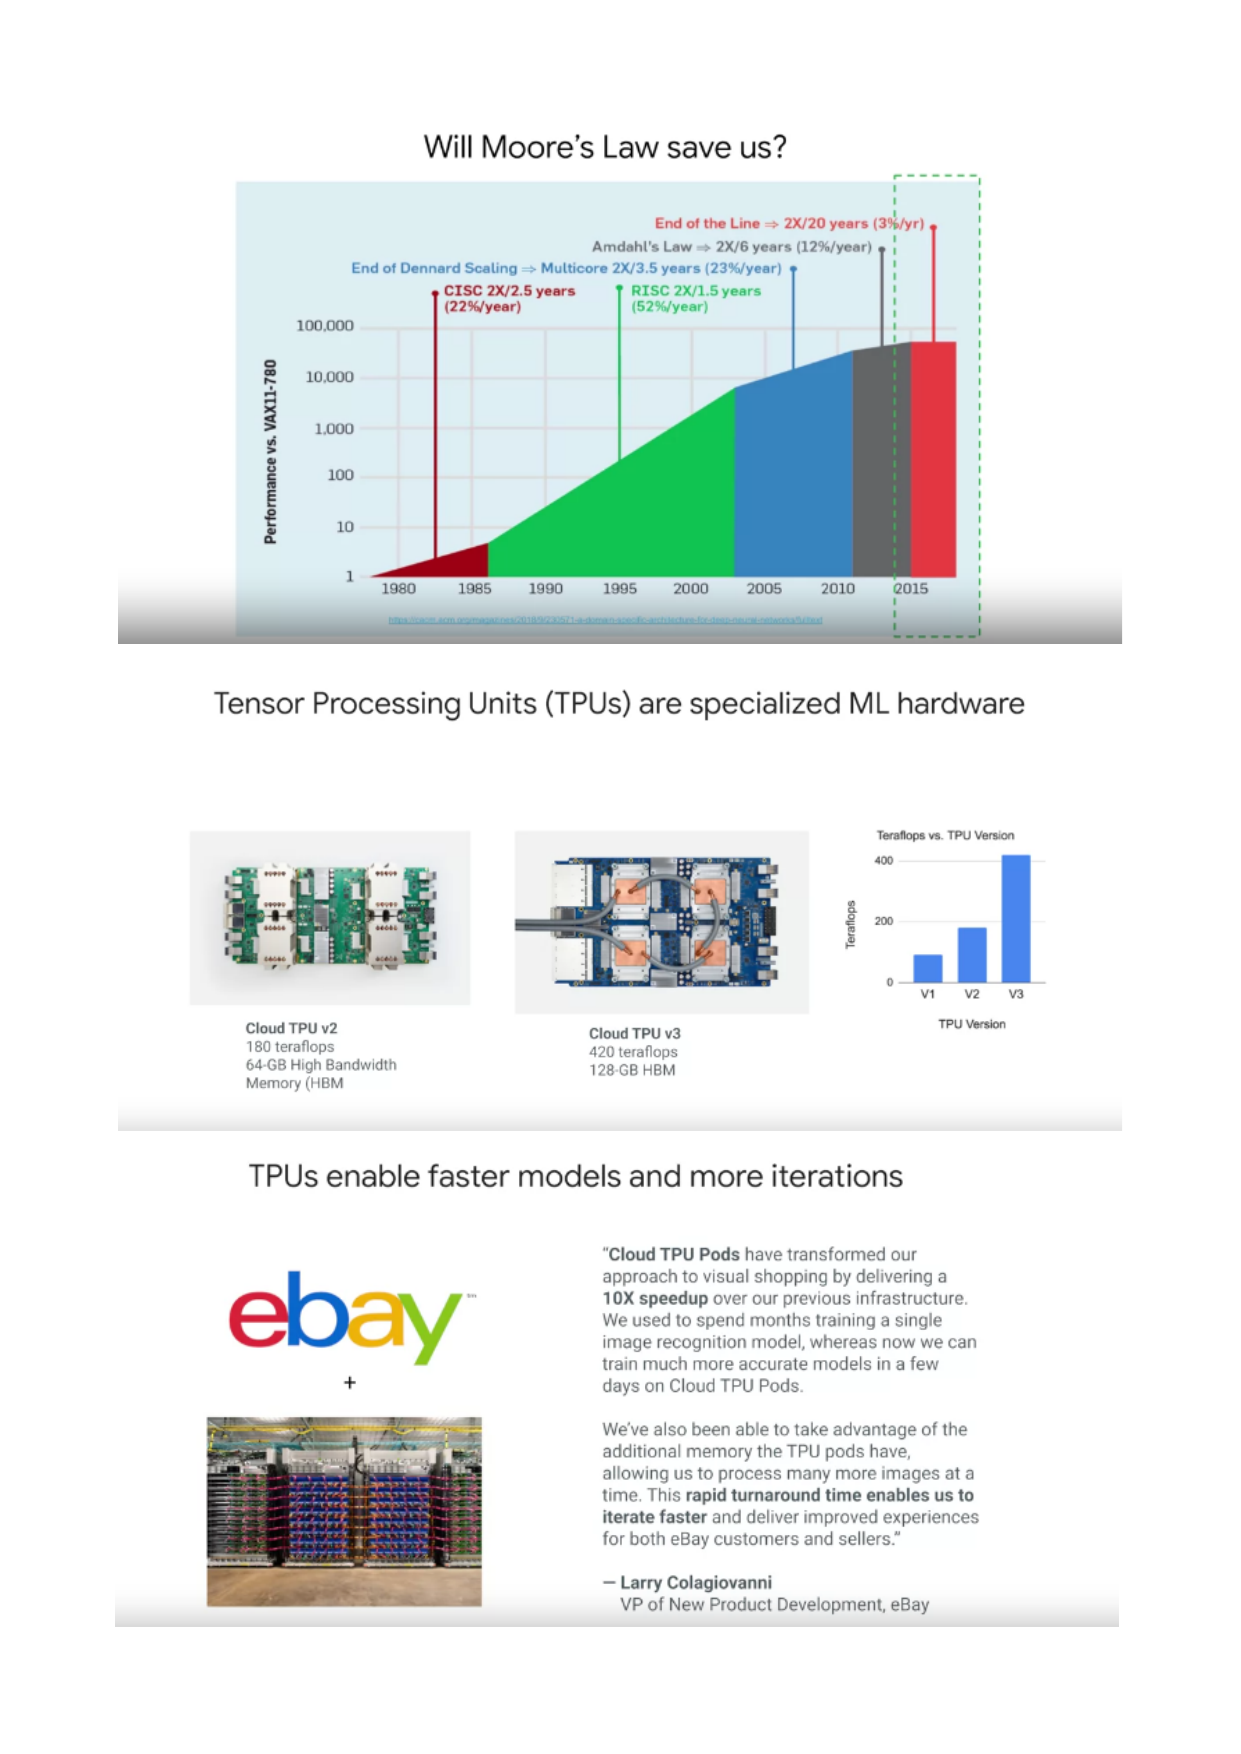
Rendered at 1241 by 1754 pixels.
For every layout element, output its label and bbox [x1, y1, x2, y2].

picture [118, 671, 1123, 1131]
picture [115, 1137, 1119, 1627]
picture [118, 118, 1123, 644]
